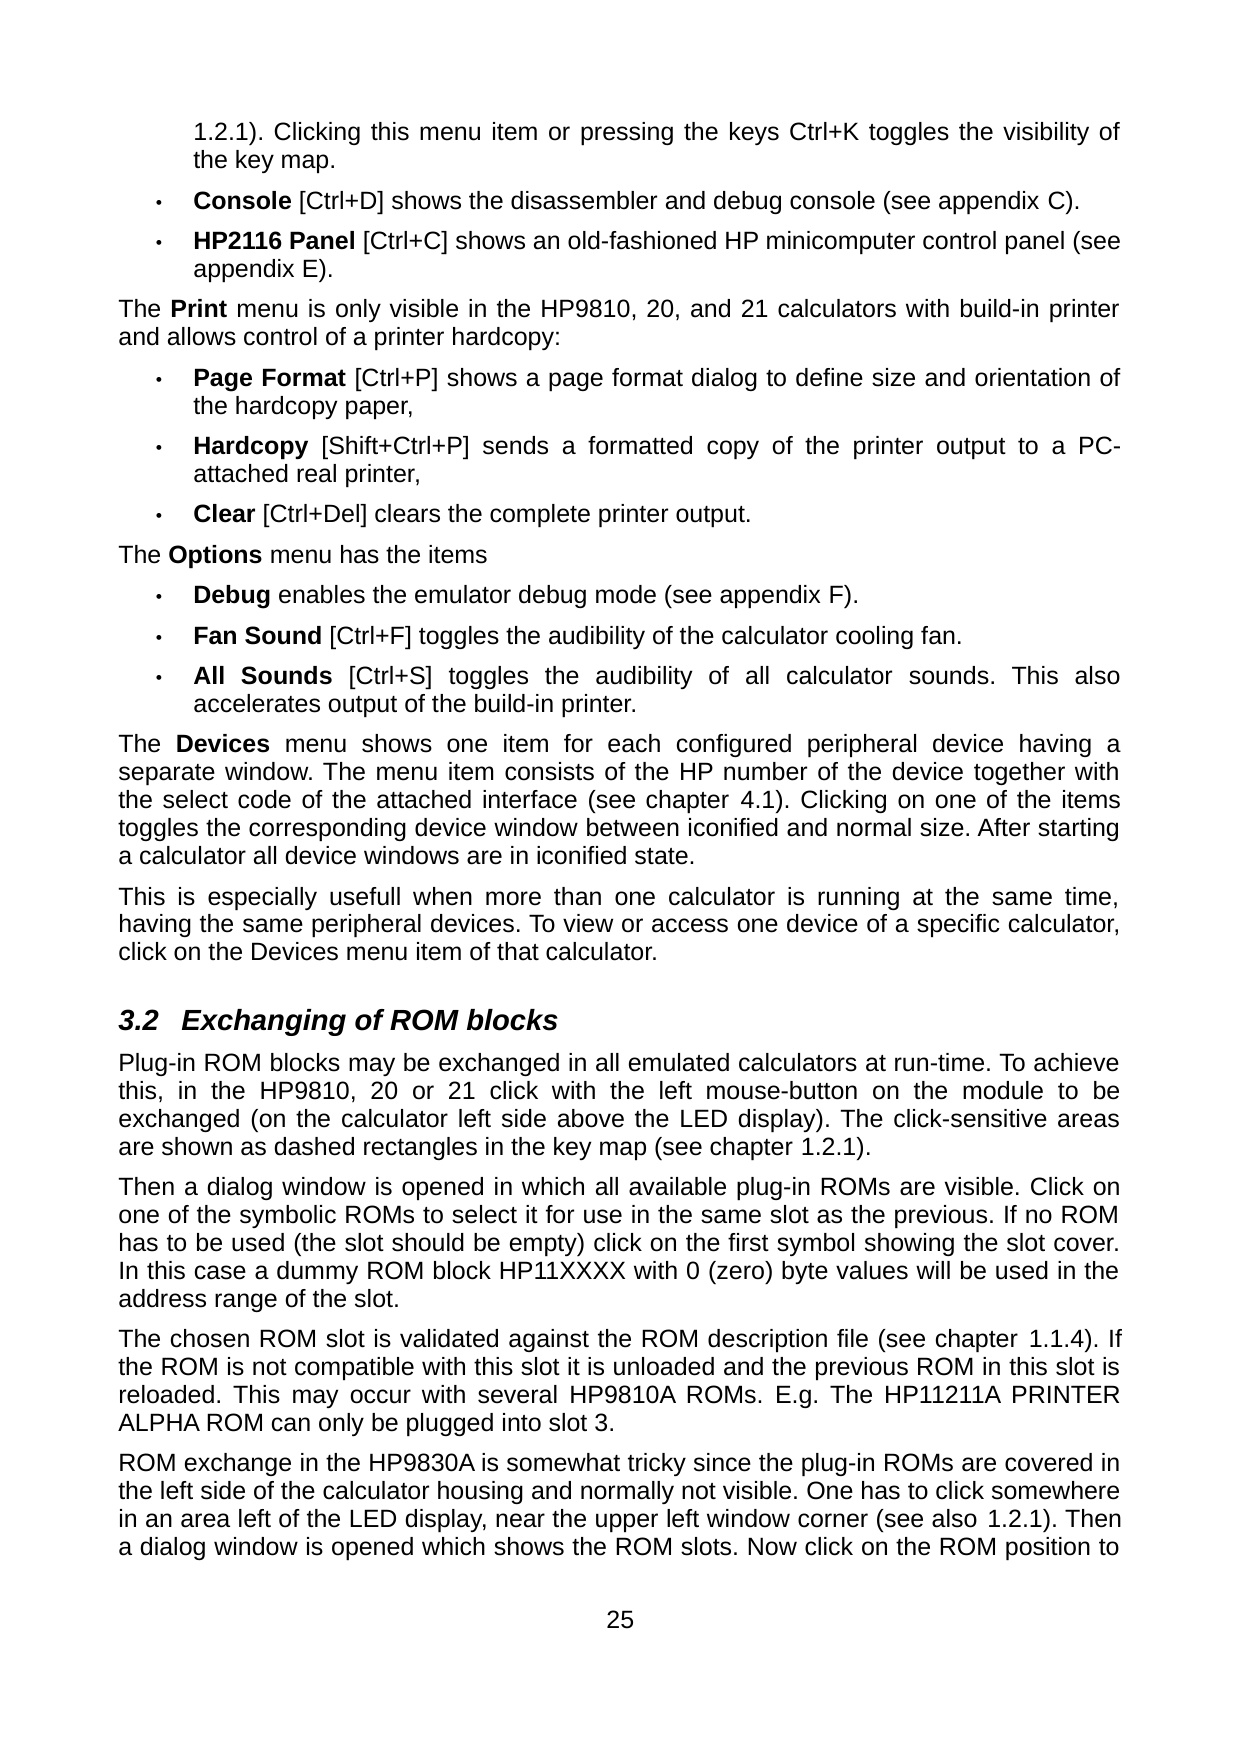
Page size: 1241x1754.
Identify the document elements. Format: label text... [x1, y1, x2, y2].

text The Devices menu shows one item for each configured peripheral device having a separate window. The menu item consists of the HP number of the device together with the select code of the attached interface (see chapter 4.1). Clicking on one of the items toggles the corresponding device window between iconified and normal size. After starting a calculator all device windows are in iconified state. [118, 730, 1122, 870]
list Console [Ctrl+D] shows the disassembler and debug console (see appendix C). [156, 186, 1122, 214]
text The Options menu has the items [118, 541, 1122, 568]
list 1.2.1). Clicking this menu item or pressing the keys Ctrl+K toggles the visibility of the key map. [156, 118, 1122, 174]
list All Sounds [Ctrl+S] toggles the audibility of all calculator sounds. This also accelerates output of the build-in printer. [156, 662, 1122, 718]
list Hardcopy [Shift+Ctrl+P] sends a formatted copy of the printer output to a PC-attached real printer, [156, 432, 1122, 488]
list Page Format [Ctrl+P] shows a page format dialog to define size and orientation of the hardcopy paper, [156, 363, 1122, 419]
text Plug-in ROM blocks may be exchanged in all emulated calculators at run-time. To achieve this, in the HP9810, 20 or 21 click with the left mouse-button on the module to be exchanged (on the calculator left side above the LED display). The click-sensitive areas are shown as dashed rectangles in the key map (see chapter 1.2.1). [118, 1049, 1122, 1160]
text ROM exchange in the HP9830A is somewhat tricky since the plug-in ROMs are covered in the left side of the calculator housing and normally not visible. One has to click somewhere in an area left of the LED display, near the upper left window corner (see also 1.2.1). Then a dialog window is opened which shows the ROM slots. Now click on the ROM position to [118, 1449, 1122, 1561]
list Clear [Ctrl+Del] clears the complete printer output. [156, 500, 1122, 528]
text Then a dialog window is opened in which all available plug-in ROMs are visible. Click on one of the symbolic ROMs to select it for use in the same slot as the previous. If no ROM has to be used (the slot should be empty) click on the first symbol showing the slot cover. In this case a dummy ROM block HP11XXXX with 0 (zero) byte values will be used in the address range of the slot. [118, 1173, 1122, 1312]
text The chosen ROM slot is validated against the ROM description file (see chapter 1.1.4). If the ROM is not compatible with this slot it is unloaded and the previous ROM in this slot is reloaded. This may occur with several HP9810A ROMs. E.g. The HP11211A PRINTER ALPHA ROM can only be plugged into slot 3. [118, 1325, 1122, 1437]
text The Print menu is only visible in the HP9810, 20, and 21 calculators with build-in printer and allows control of a printer hardcopy: [118, 295, 1122, 351]
text This is especially usefull when more than one calculator is running at the same time, having the same peripheral devices. To view or access one device of a specific calculator, click on the Devices menu item of that calculator. [118, 882, 1122, 966]
list HP2116 Panel [Ctrl+C] shows an old-fashioned HP minicomputer control panel (see appendix E). [156, 227, 1122, 283]
list Fan Sound [Ctrl+F] toggles the audibility of the calculator cooling fan. [156, 621, 1122, 649]
subtitle Exchanging of ROM blocks [118, 1003, 1122, 1036]
list Debug enables the emulator debug mode (see appendix F). [156, 581, 1122, 609]
